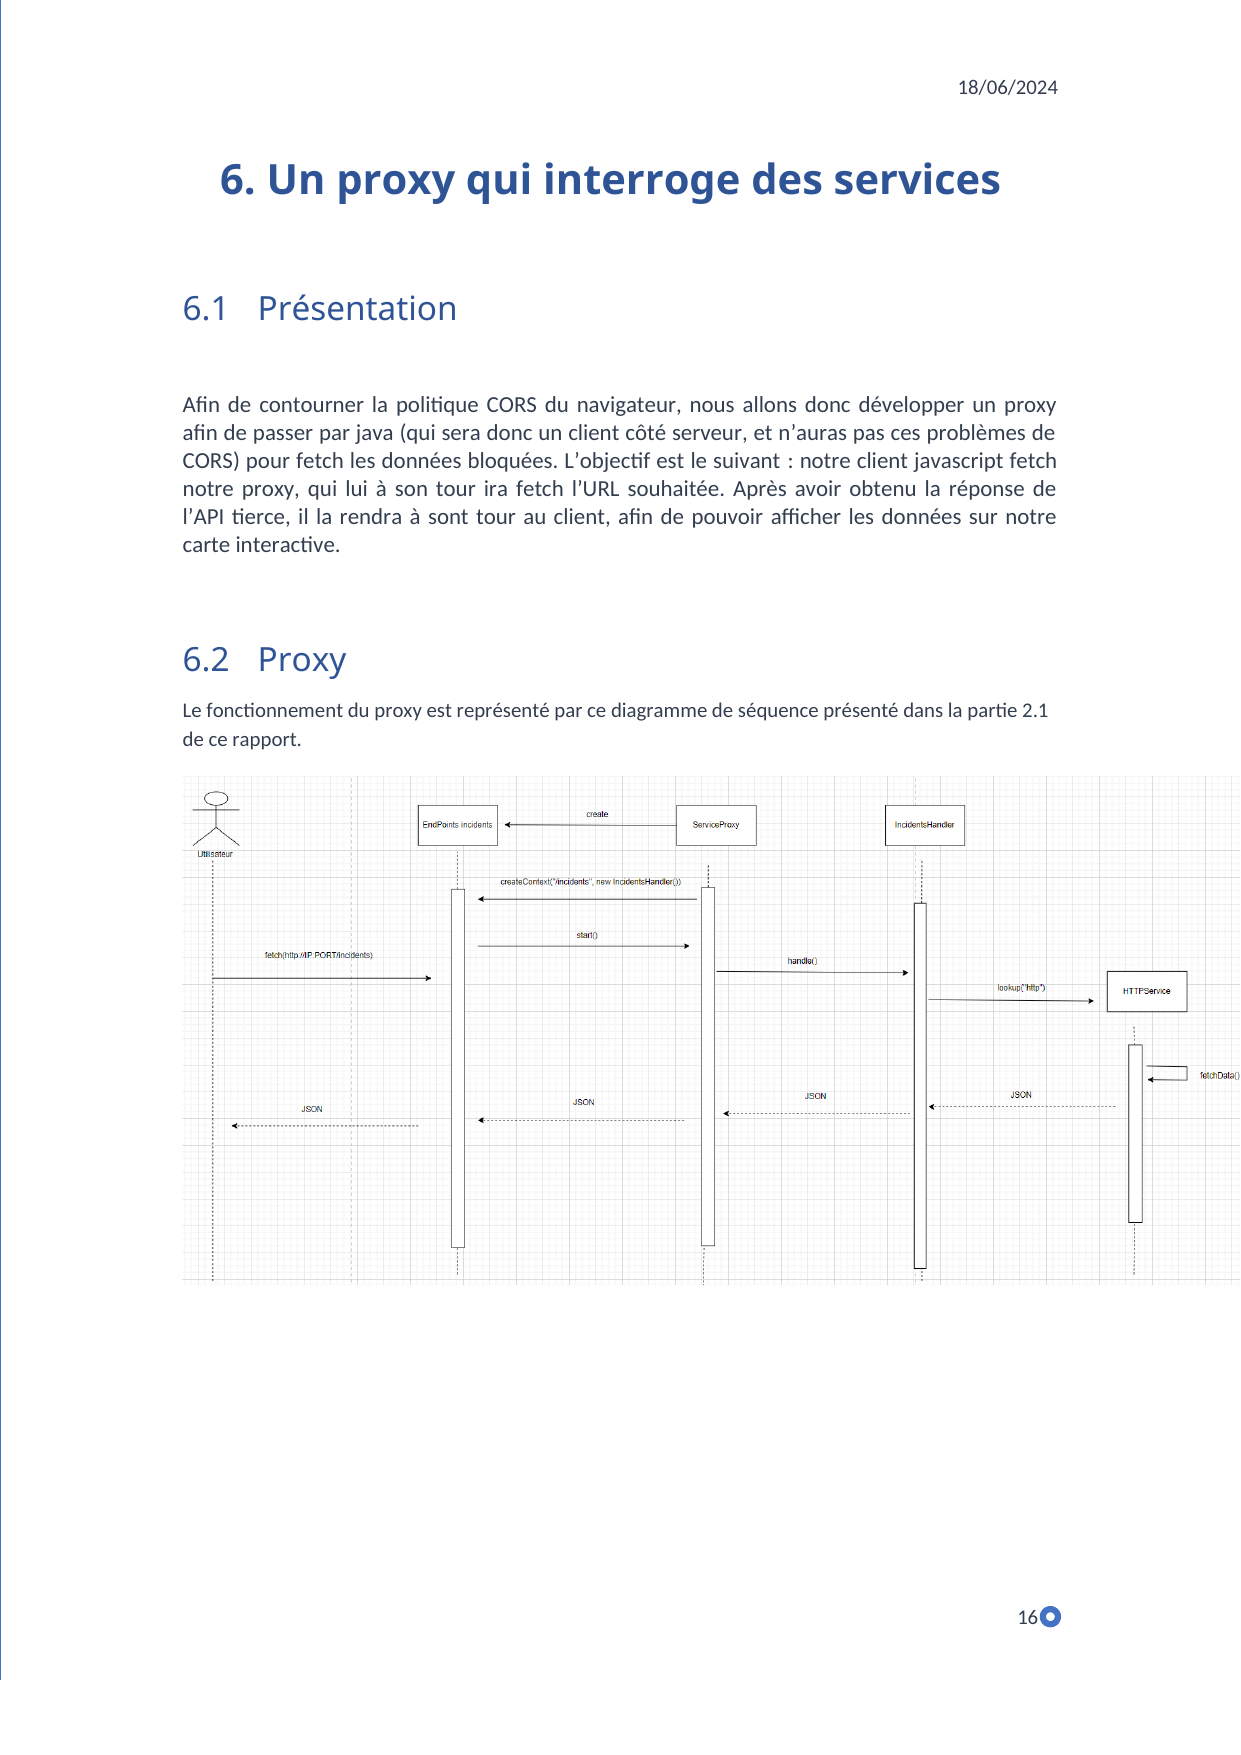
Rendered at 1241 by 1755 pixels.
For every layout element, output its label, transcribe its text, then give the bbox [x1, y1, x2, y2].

subtitle 6. Un proxy qui interroge des services [220, 150, 1058, 207]
list Présentation [182, 285, 1058, 330]
text Le fonctionnement du proxy est représenté par ce diagramme de séquence présenté dans la partie 2.1 de ce rapport. [182, 697, 1058, 751]
list Proxy [182, 636, 1058, 682]
list Afin de contourner la politique CORS du navigateur, nous allons donc développer un proxy afin de passer par java (qui sera donc un client côté serveur, et n’auras pas ces problèmes de CORS) pour fetch les données bloquées. L’objectif est le suivant : notre client javascript fetch notre proxy, qui lui à son tour ira fetch l’URL souhaitée. Après avoir obtenu la réponse de l’API tierce, il la rendra à sont tour au client, afin de pouvoir afficher les données sur notre carte interactive. [182, 390, 1058, 558]
